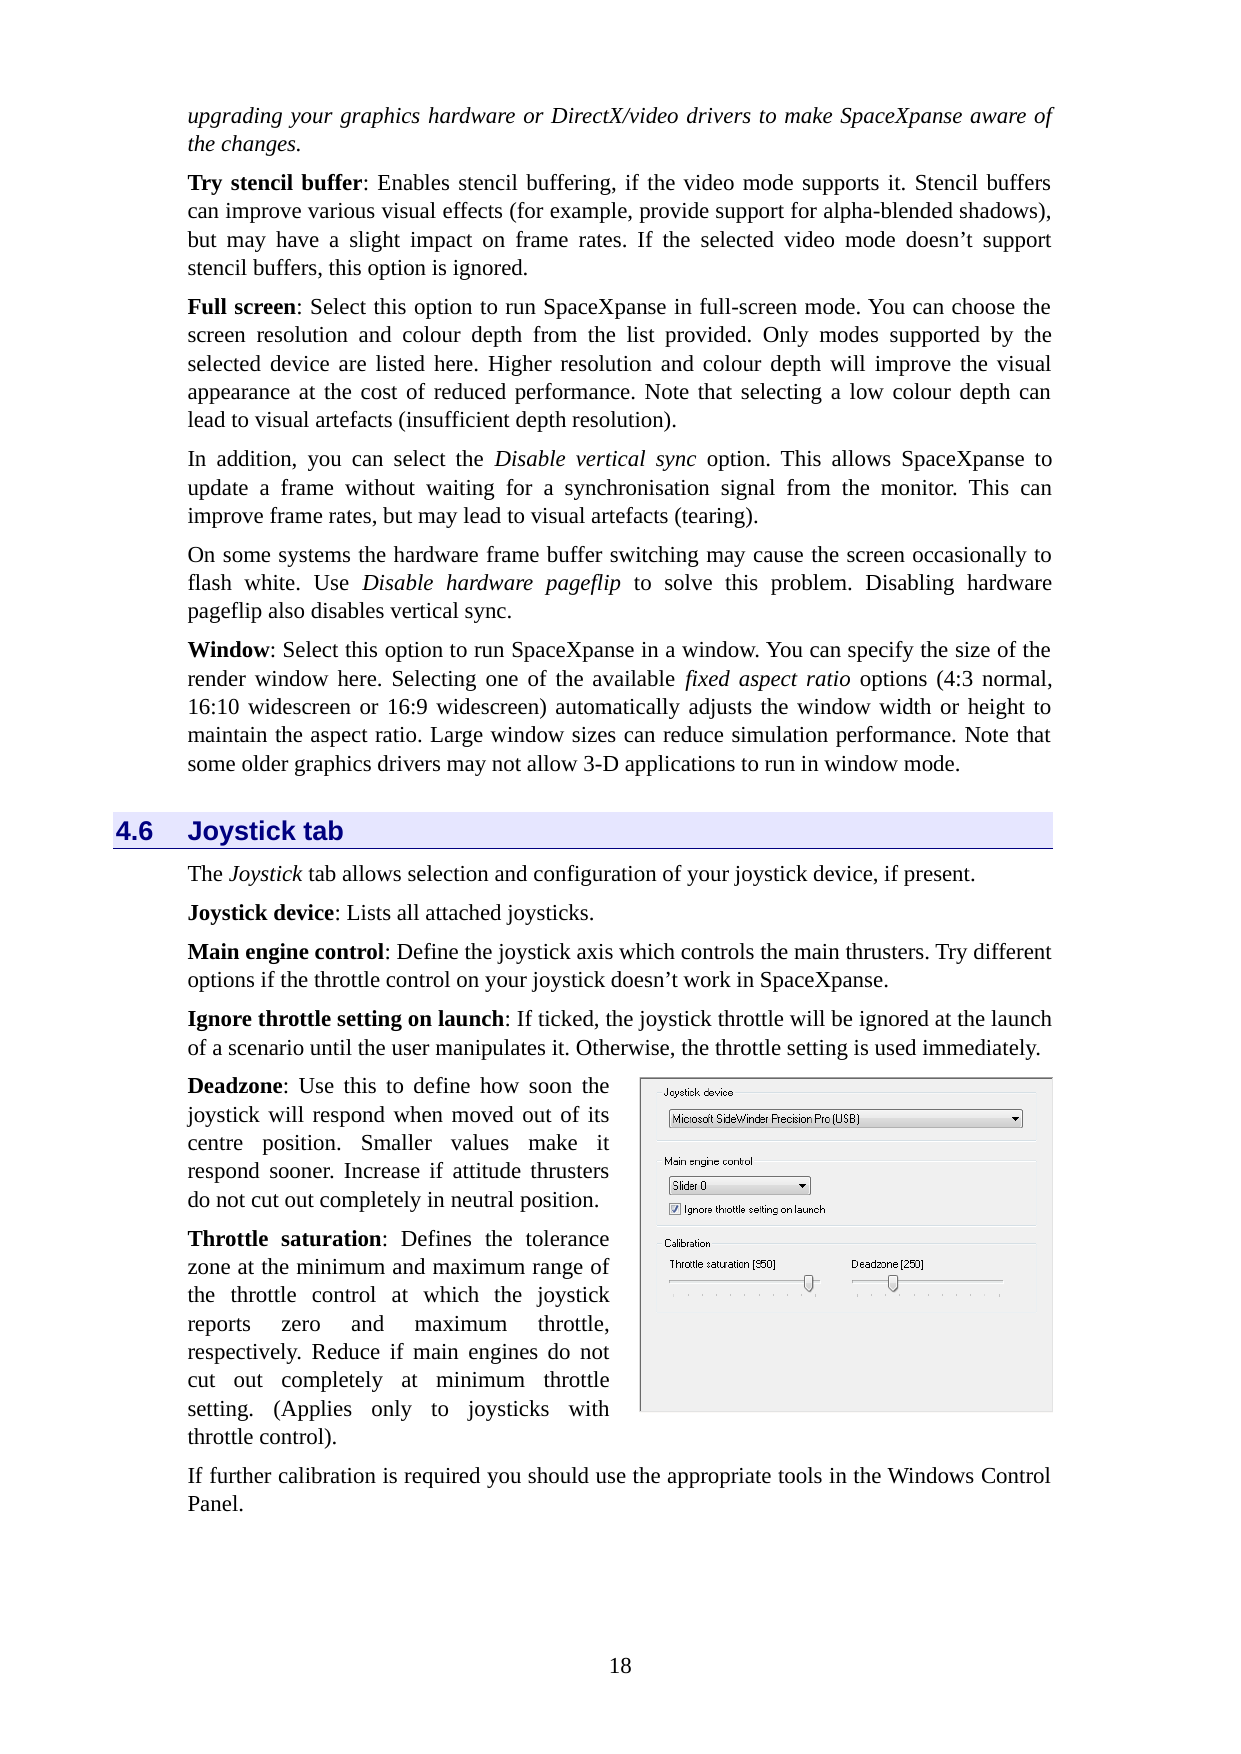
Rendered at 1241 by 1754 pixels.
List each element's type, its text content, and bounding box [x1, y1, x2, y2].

picture [639, 1077, 1053, 1413]
subtitle Joystick tab [113, 812, 1053, 848]
text Try stencil buffer: Enables stencil buffering, if the video mode supports it. Stencil buffers can improve various visual effects (for example, provide support for alpha-blended shadows), but may have a slight impact on frame rates. If the selected video mode doesn’t support stencil buffers, this option is ignored. [187, 168, 1053, 281]
text Ignore throttle setting on launch: If ticked, the joystick throttle will be ignored at the launch of a scenario until the user manipulates it. Otherwise, the throttle setting is used immediately. [187, 1004, 1053, 1061]
text upgrading your graphics hardware or DirectX/video drivers to make SpaceXpanse aware of the changes. [187, 100, 1053, 157]
text Throttle saturation: Defines the tolerance zone at the minimum and maximum range of the throttle control at which the joystick reports zero and maximum throttle, respectively. Reduce if main engines do not cut out completely at minimum throttle setting. (Applies only to joysticks with throttle control). [187, 1224, 1053, 1450]
text Joystick device: Lists all attached joysticks. [187, 898, 1053, 926]
text Window: Select this option to run SpaceXpanse in a window. You can specify the size of the render window here. Selecting one of the available fixed aspect ratio options (4:3 normal, 16:10 widescreen or 16:9 widescreen) automatically adjusts the window width or height to maintain the aspect ratio. Large window sizes can reduce simulation performance. Note that some older graphics drivers may not allow 3-D applications to run in window mode. [187, 635, 1053, 777]
text Deadzone: Use this to define how soon the joystick will respond when moved out of its centre position. Smaller values make it respond sooner. Increase if attitude thrusters do not cut out completely in neutral position. [187, 1071, 1053, 1213]
text The Joystick tab allows selection and configuration of your joystick device, if present. [187, 859, 1053, 887]
text Main engine control: Define the joystick axis which controls the main thrusters. Try different options if the throttle control on your joystick doesn’t work in SpaceXpanse. [187, 937, 1053, 993]
text If further calibration is required you should use the appropriate tools in the Windows Control Panel. [187, 1461, 1053, 1518]
text On some systems the hardware frame buffer switching may cause the screen occasionally to flash white. Use Disable hardware pageflip to solve this problem. Disabling hardware pageflip also disables vertical sync. [187, 539, 1053, 624]
text Full screen: Select this option to run SpaceXpanse in full-screen mode. You can choose the screen resolution and colour depth from the list provided. Only modes supported by the selected device are listed here. Higher resolution and colour depth will improve the visual appearance at the cost of reduced performance. Note that selecting a low colour depth can lead to visual artefacts (insufficient depth resolution). [187, 292, 1053, 433]
text In addition, you can select the Disable vertical sync option. This allows SpaceXpanse to update a frame without waiting for a synchronisation signal from the monitor. This can improve frame rates, but may lead to visual artefacts (tearing). [187, 444, 1053, 529]
